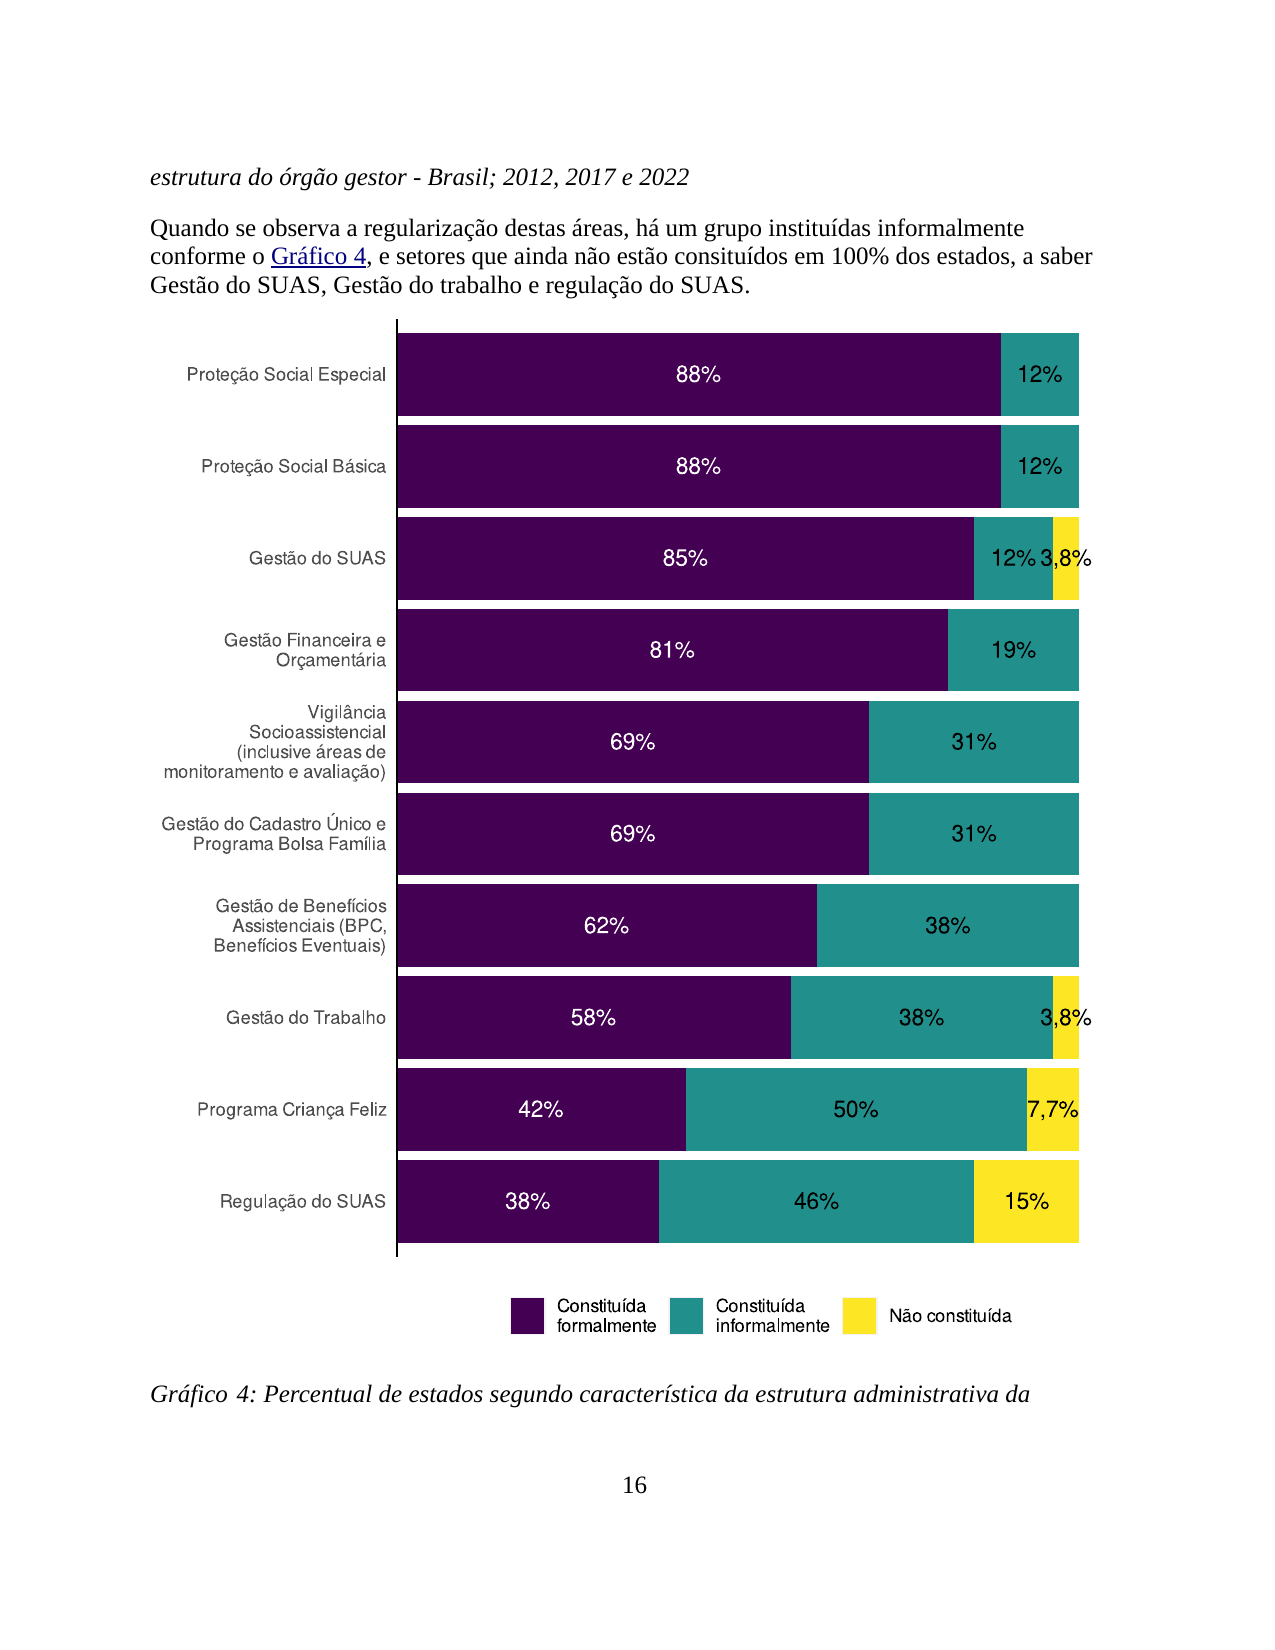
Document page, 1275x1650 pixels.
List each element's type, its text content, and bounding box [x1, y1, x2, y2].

table_header estrutura do órgão gestor - Brasil; 2012, 2017 e 2022 [150, 150, 1125, 204]
text Quando se observa a regularização destas áreas, há um grupo instituídas informalmente conforme o Gráfico 4, e setores que ainda não estão consituídos em 100% dos estados, a saber Gestão do SUAS, Gestão do trabalho e regulação do SUAS. [150, 213, 1125, 299]
table_header Gráfico 4: Percentual de estados segundo característica da estrutura administrativa da [150, 1358, 1125, 1440]
